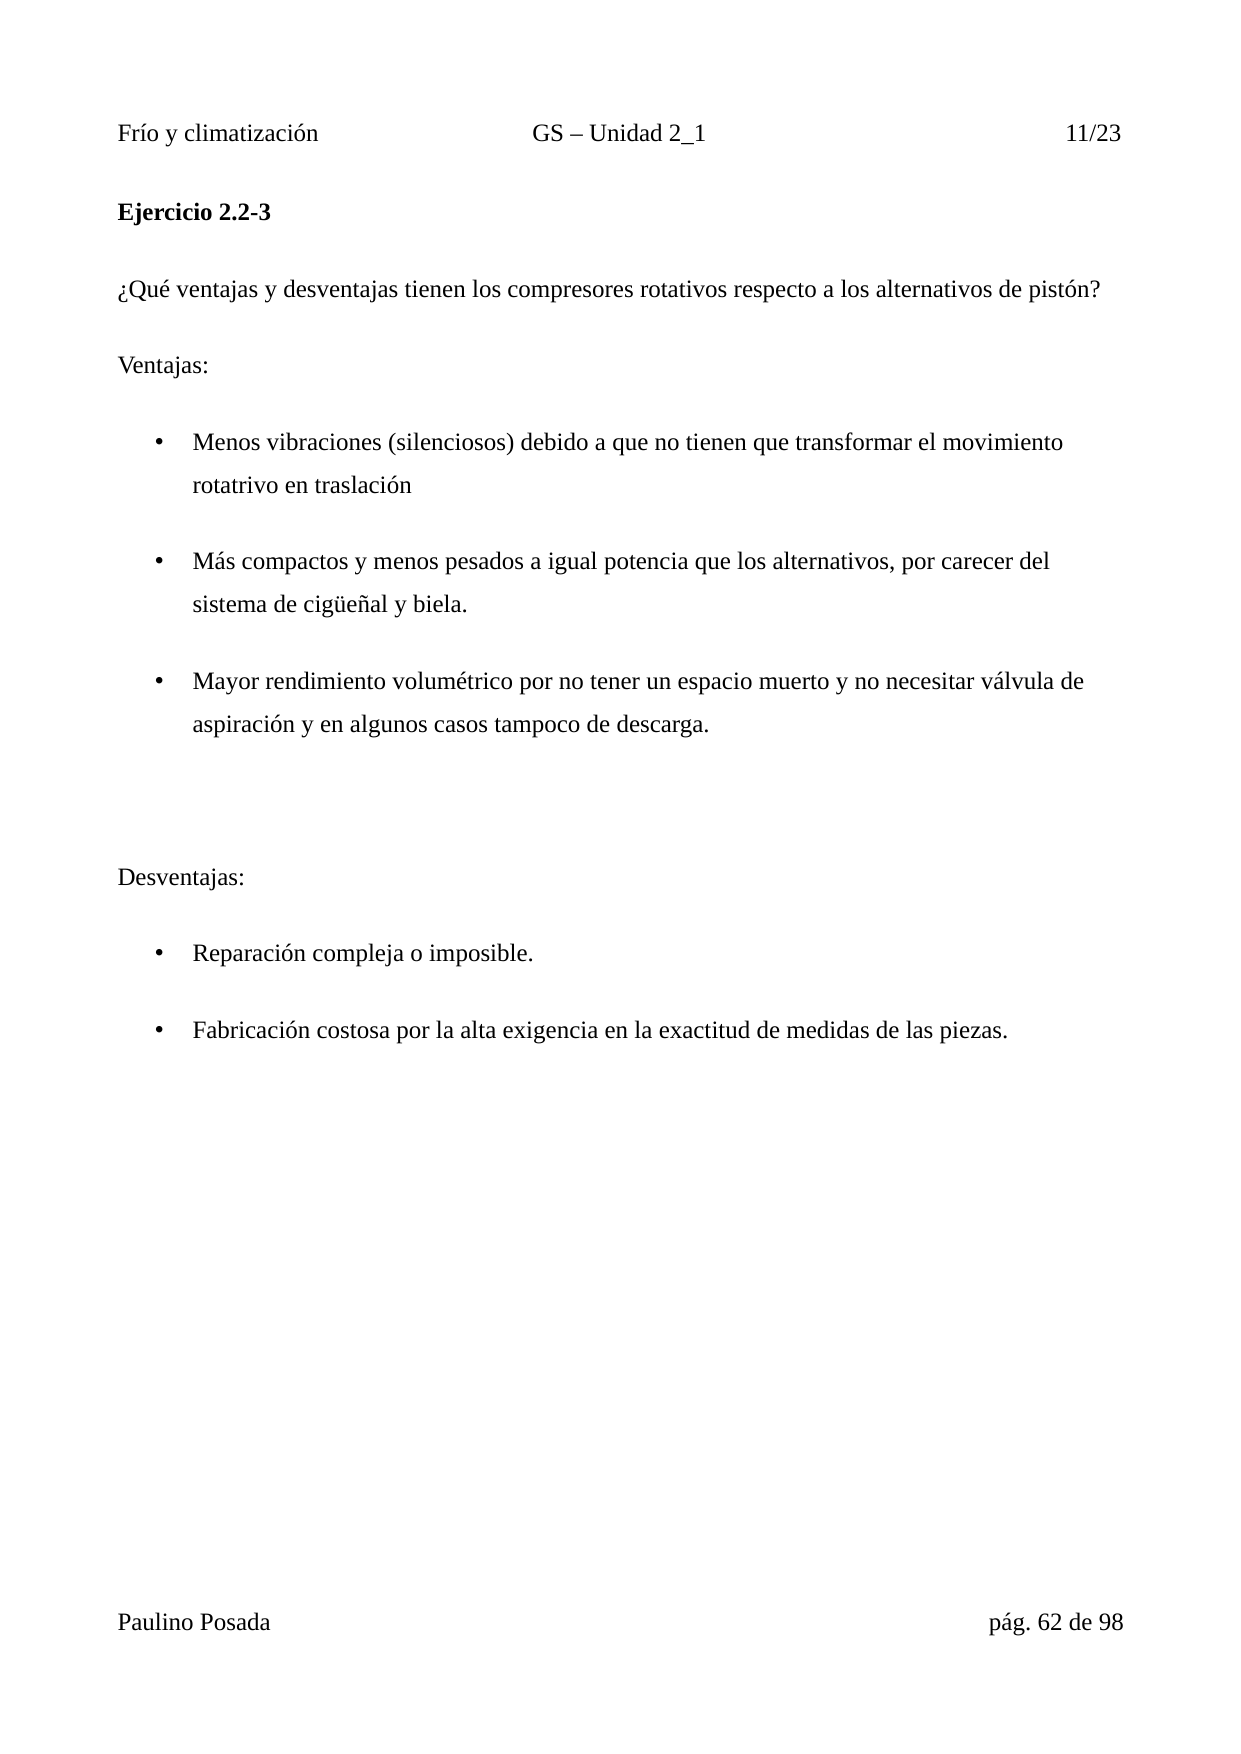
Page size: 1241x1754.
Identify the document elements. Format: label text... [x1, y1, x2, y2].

list Más compactos y menos pesados a igual potencia que los alternativos, por carecer del sistema de cigüeñal y biela. [155, 546, 1123, 618]
list Fabricación costosa por la alta exigencia en la exactitud de medidas de las piezas. [155, 1015, 1123, 1043]
text Ventajas: [117, 350, 1123, 379]
list Menos vibraciones (silenciosos) debido a que no tienen que transformar el movimiento rotatrivo en traslación [155, 427, 1123, 498]
text Desventajas: [117, 862, 1123, 891]
list Reparación compleja o imposible. [155, 938, 1123, 967]
list Mayor rendimiento volumétrico por no tener un espacio muerto y no necesitar válvula de aspiración y en algunos casos tampoco de descarga. [155, 666, 1123, 738]
text Ejercicio 2.2-3 [117, 197, 1123, 226]
text ¿Qué ventajas y desventajas tienen los compresores rotativos respecto a los alternativos de pistón? [117, 274, 1123, 302]
